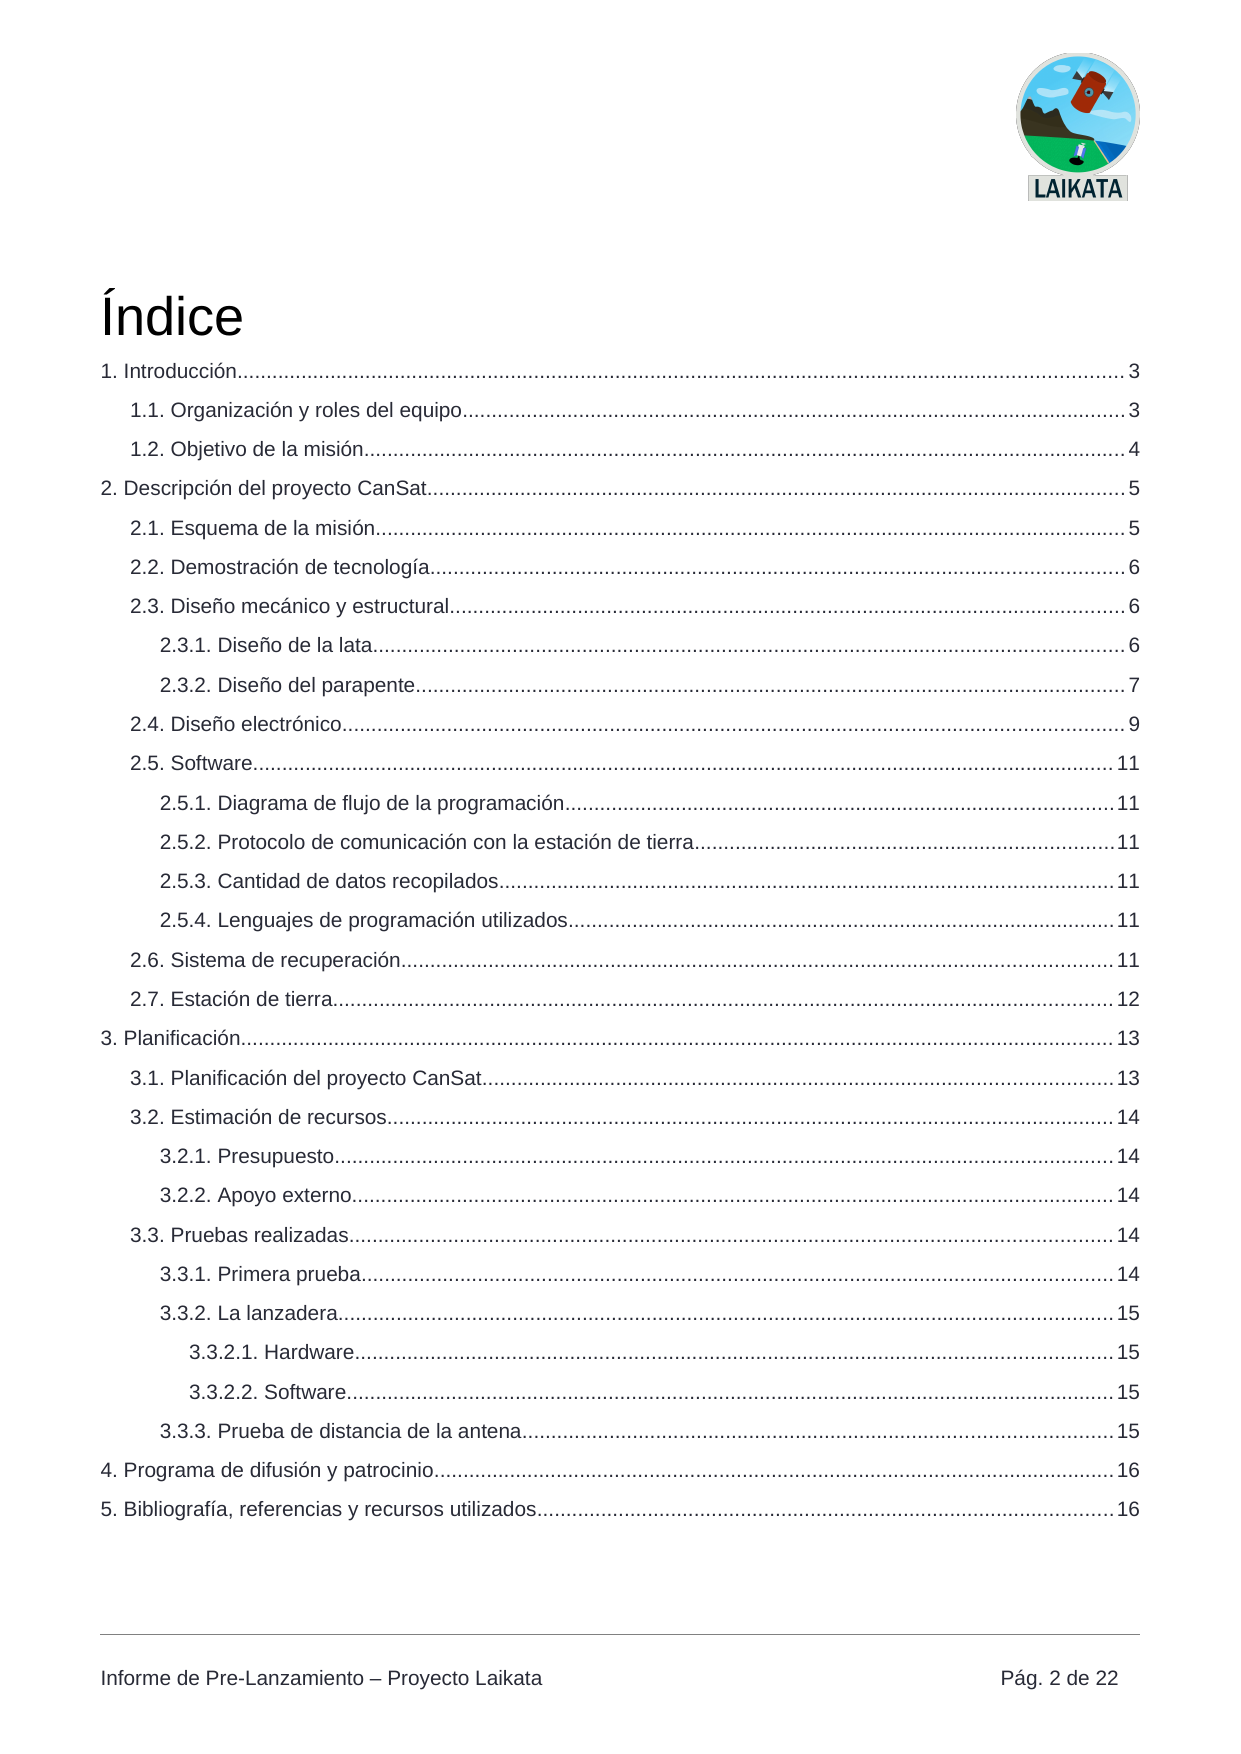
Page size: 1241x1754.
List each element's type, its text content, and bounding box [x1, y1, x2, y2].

text 3.2. Estimación de recursos 14 [130, 1104, 1140, 1128]
text 2. Descripción del proyecto CanSat 5 [100, 476, 1140, 500]
text 3. Planificación 13 [100, 1026, 1140, 1050]
text 1. Introducción 3 [100, 358, 1140, 382]
text 1.2. Objetivo de la misión 4 [130, 437, 1140, 461]
text 1.1. Organización y roles del equipo 3 [130, 398, 1140, 422]
title Índice [100, 284, 1140, 347]
text 2.5. Software 11 [130, 751, 1140, 775]
text 2.5.2. Protocolo de comunicación con la estación de tierra 11 [159, 830, 1140, 854]
text 3.3. Pruebas realizadas 14 [130, 1222, 1140, 1246]
text 3.3.2.1. Hardware 15 [189, 1340, 1140, 1364]
text 4. Programa de difusión y patrocinio 16 [100, 1458, 1140, 1482]
text 2.4. Diseño electrónico 9 [130, 712, 1140, 736]
text 3.2.1. Presupuesto 14 [159, 1144, 1140, 1168]
text 3.3.2. La lanzadera 15 [159, 1301, 1140, 1325]
text 2.1. Esquema de la misión 5 [130, 516, 1140, 539]
text 3.1. Planificación del proyecto CanSat 13 [130, 1065, 1140, 1089]
text 2.5.4. Lenguajes de programación utilizados 11 [159, 908, 1140, 932]
text 2.6. Sistema de recuperación 11 [130, 947, 1140, 971]
text 2.3.2. Diseño del parapente 7 [159, 673, 1140, 697]
text 3.3.3. Prueba de distancia de la antena 15 [159, 1419, 1140, 1443]
text 3.3.2.2. Software 15 [189, 1379, 1140, 1403]
text 2.5.3. Cantidad de datos recopilados 11 [159, 869, 1140, 893]
text 2.2. Demostración de tecnología 6 [130, 555, 1140, 579]
text 3.2.2. Apoyo externo 14 [159, 1183, 1140, 1207]
text 2.7. Estación de tierra 12 [130, 987, 1140, 1011]
text 2.5.1. Diagrama de flujo de la programación 11 [159, 790, 1140, 814]
text 2.3.1. Diseño de la lata 6 [159, 633, 1140, 657]
text 3.3.1. Primera prueba 14 [159, 1262, 1140, 1286]
picture [1016, 53, 1140, 201]
text 2.3. Diseño mecánico y estructural 6 [130, 594, 1140, 618]
text 5. Bibliografía, referencias y recursos utilizados 16 [100, 1497, 1140, 1521]
